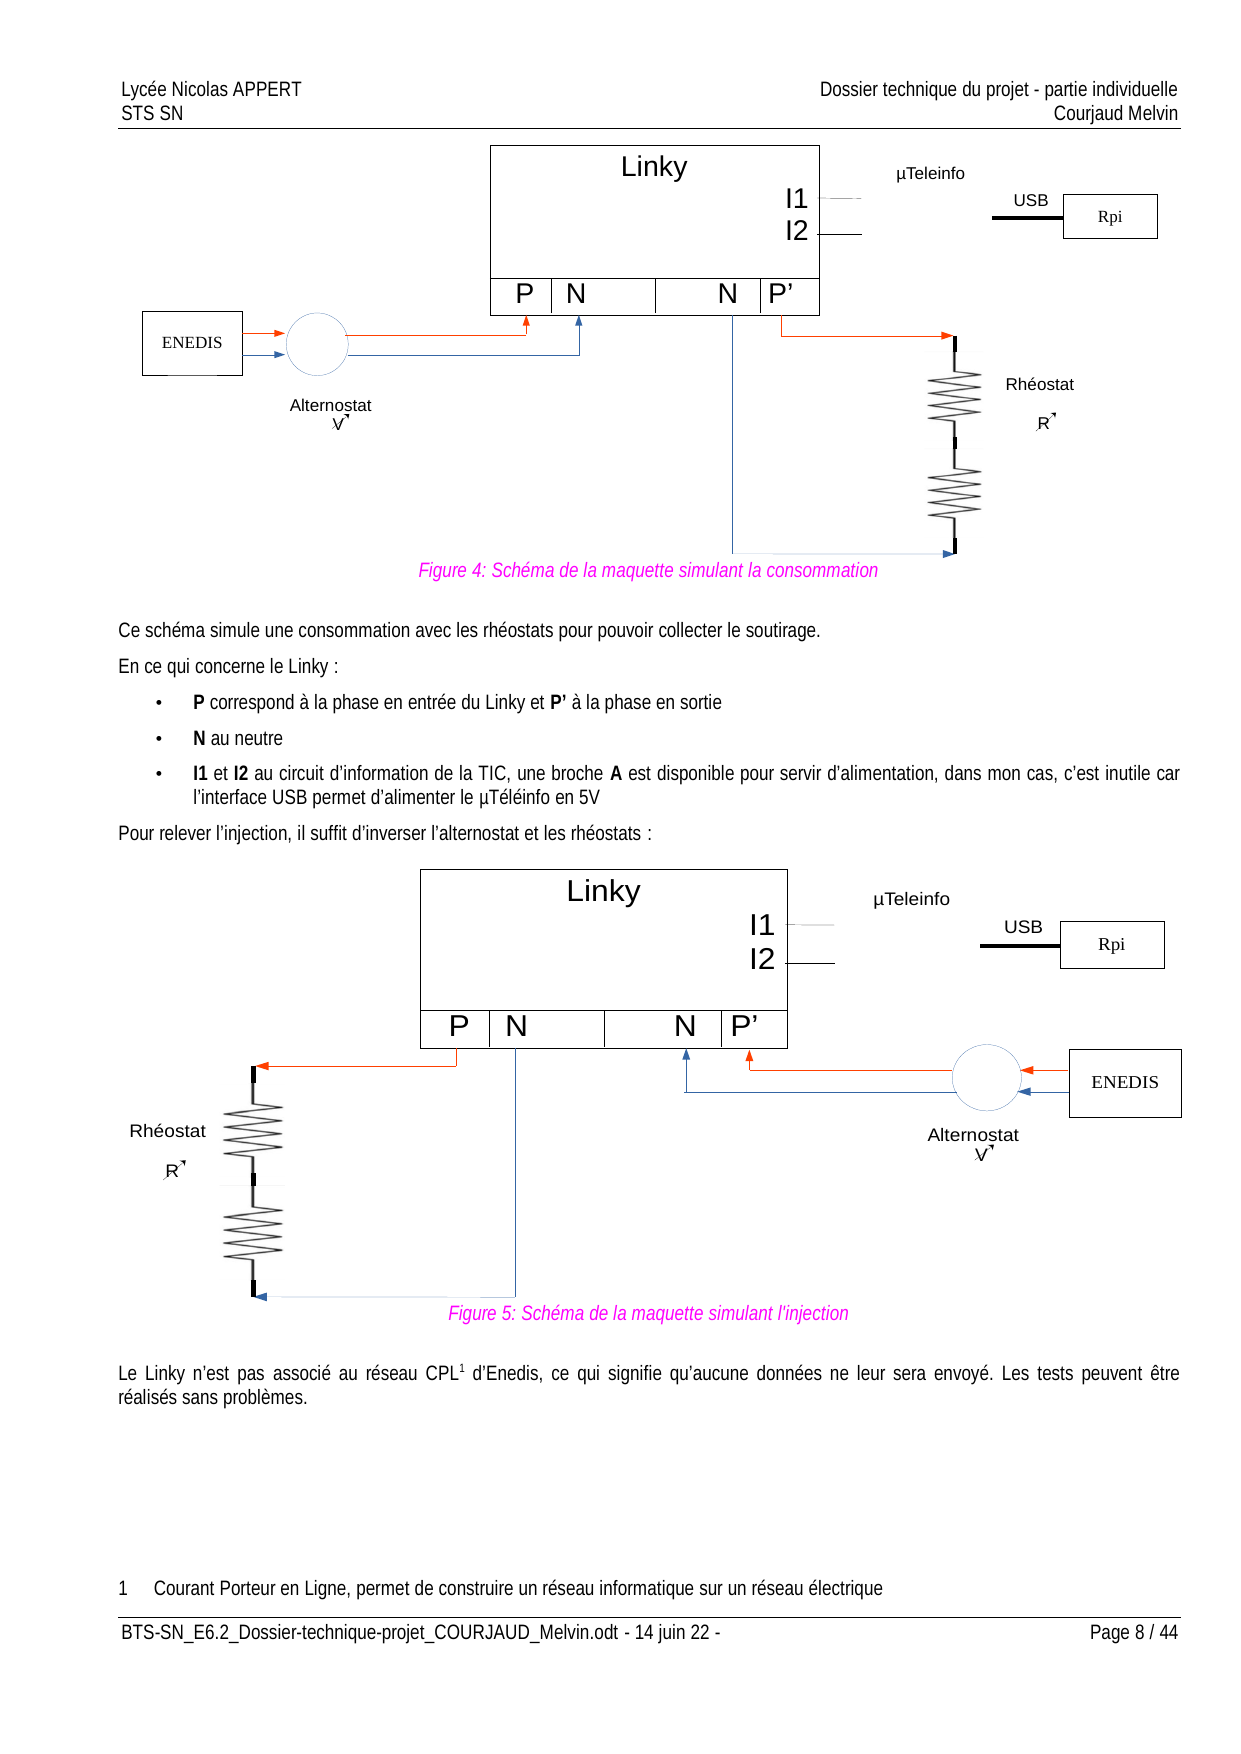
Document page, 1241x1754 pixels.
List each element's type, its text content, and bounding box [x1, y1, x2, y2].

text En ce qui concerne le Linky : [118, 654, 1181, 678]
text Courant Porteur en Ligne, permet de construire un réseau informatique sur un réseau électrique [118, 1576, 1181, 1599]
list N au neutre [156, 726, 1181, 749]
list I1 et I2 au circuit d’information de la TIC, une broche A est disponible pour servir d’alimentation, dans mon cas, c’est inutile car l’interface USB permet d’alimenter le µTéléinfo en 5V [156, 761, 1181, 809]
text Ce schéma simule une consommation avec les rhéostats pour pouvoir collecter le soutirage. [118, 618, 1181, 642]
text Figure 4: Schéma de la maquette simulant la consommation [142, 145, 1157, 582]
text Le Linky n’est pas associé au réseau CPL d’Enedis, ce qui signifie qu’aucune données ne leur sera envoyé. Les tests peuvent être réalisés sans problèmes. [118, 1361, 1181, 1409]
text Pour relever l’injection, il suffit d’inverser l’alternostat et les rhéostats : [118, 821, 1181, 845]
text Figure 5: Schéma de la maquette simulant l'injection [118, 881, 1181, 1325]
list P correspond à la phase en entrée du Linky et P’ à la phase en sortie [156, 690, 1181, 714]
